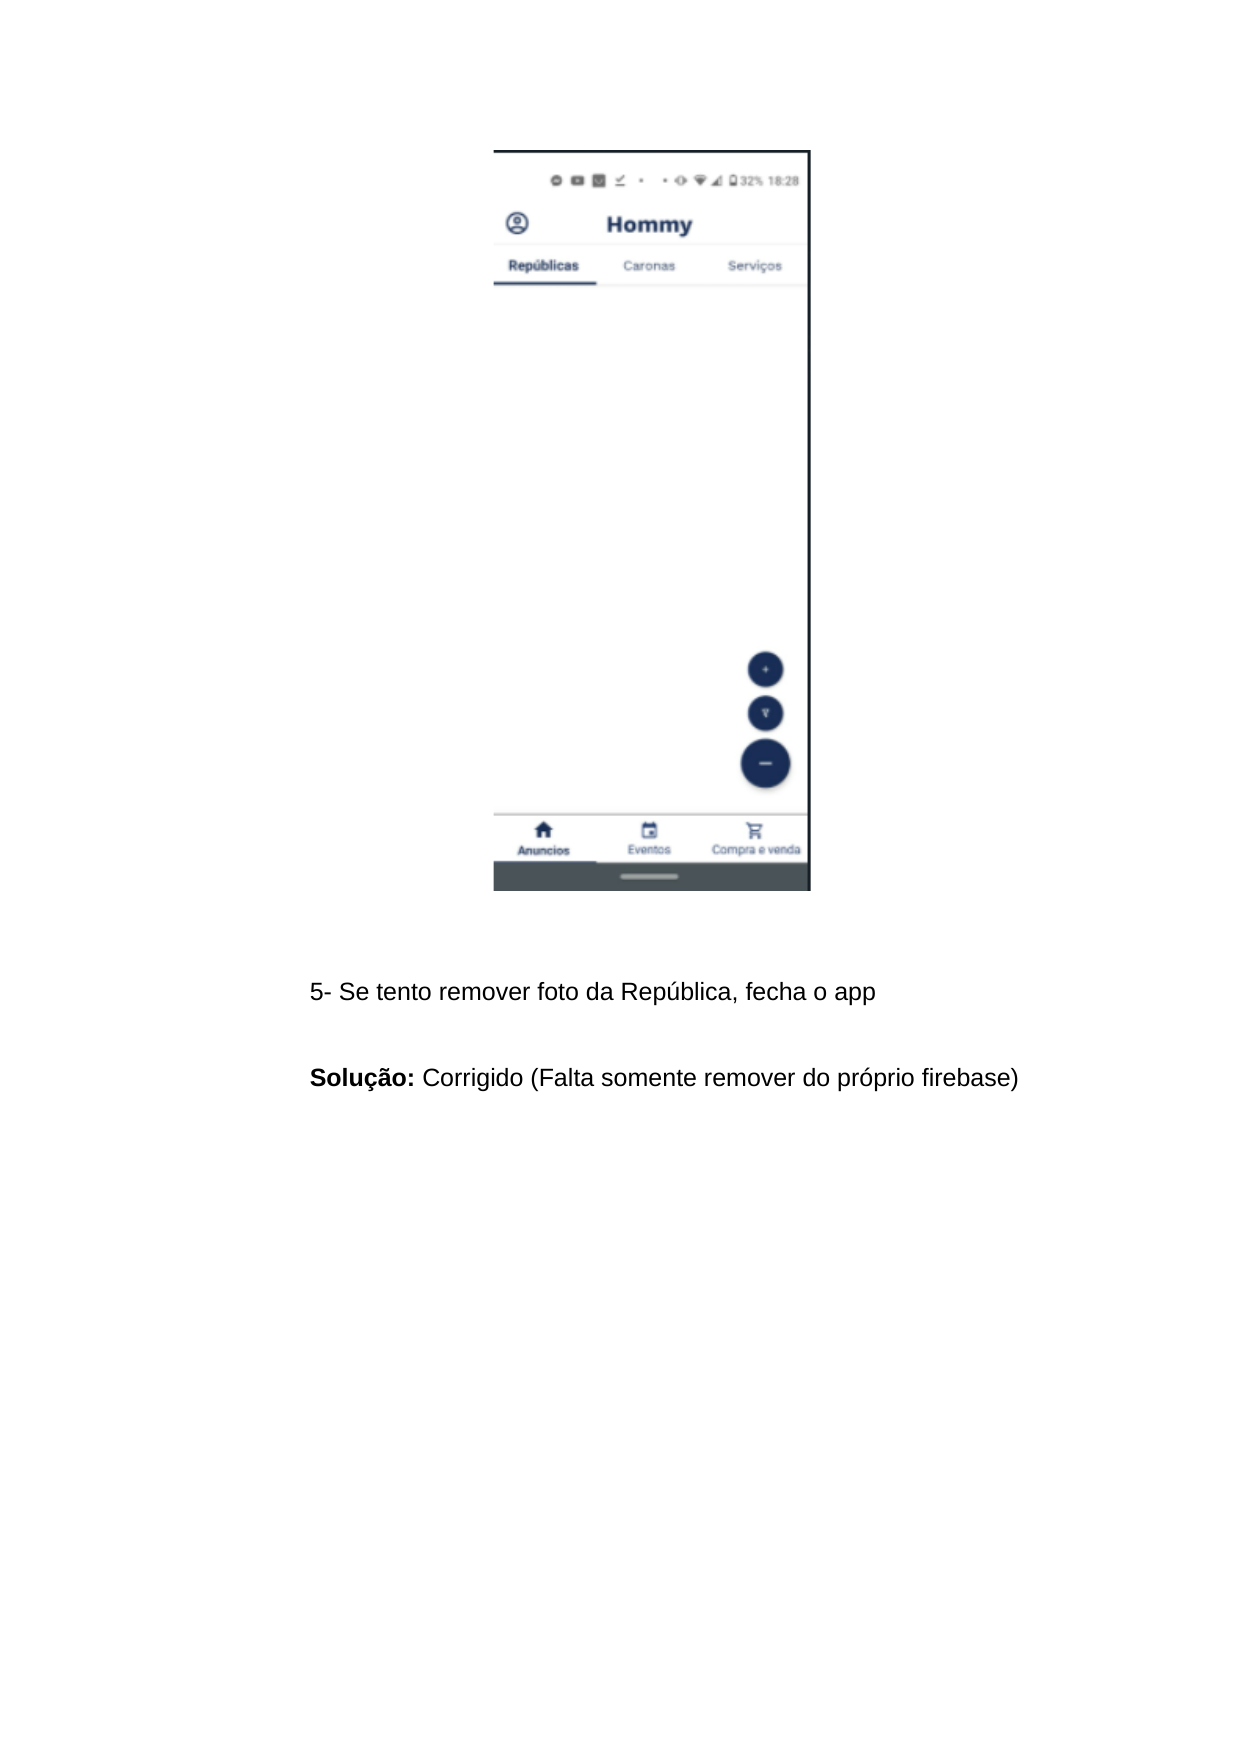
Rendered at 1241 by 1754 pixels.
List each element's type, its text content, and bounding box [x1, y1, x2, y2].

text 5- Se tento remover foto da República, fecha o app [233, 977, 1090, 1006]
picture [493, 150, 811, 891]
text Solução: Corrigido (Falta somente remover do próprio firebase) [233, 1063, 1090, 1092]
